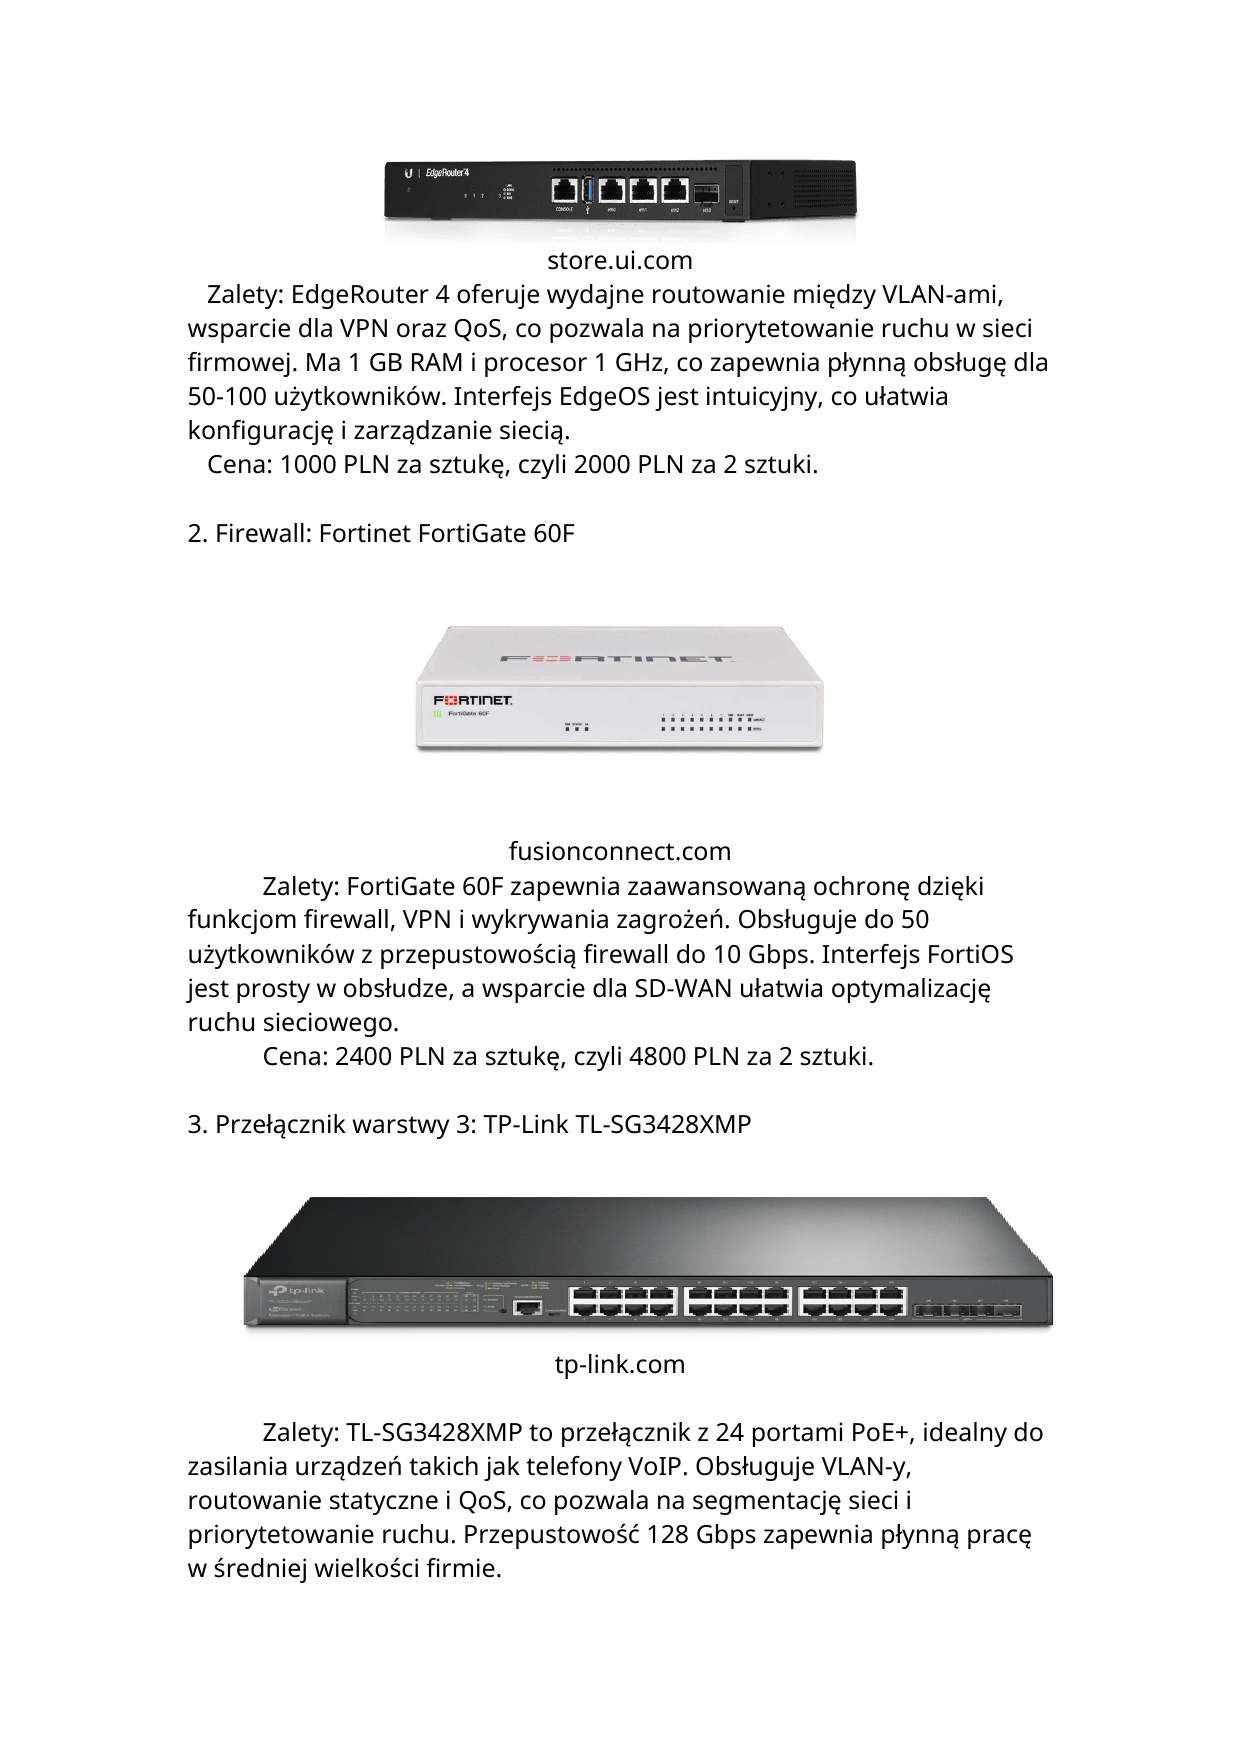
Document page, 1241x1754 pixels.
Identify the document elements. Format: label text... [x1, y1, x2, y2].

list Przełącznik warstwy 3: TP-Link TL-SG3428XMP [187, 1107, 1053, 1141]
picture [187, 1174, 1110, 1347]
text Cena: 2400 PLN za sztukę, czyli 4800 PLN za 2 sztuki. [187, 1038, 1053, 1072]
text Zalety: FortiGate 60F zapewnia zaawansowaną ochronę dzięki funkcjom firewall, VPN i wykrywania zagrożeń. Obsługuje do 50 użytkowników z przepustowością firewall do 10 Gbps. Interfejs FortiOS jest prosty w obsłudze, a wsparcie dla SD-WAN ułatwia optymalizację ruchu sieciowego. [187, 868, 1053, 1038]
picture [392, 549, 848, 834]
text store.ui.com [187, 243, 1053, 277]
text Zalety: EdgeRouter 4 oferuje wydajne routowanie między VLAN-ami, wsparcie dla VPN oraz QoS, co pozwala na priorytetowanie ruchu w sieci firmowej. Ma 1 GB RAM i procesor 1 GHz, co zapewnia płynną obsługę dla 50-100 użytkowników. Interfejs EdgeOS jest intuicyjny, co ułatwia konfigurację i zarządzanie siecią. [187, 277, 1053, 447]
list Firewall: Fortinet FortiGate 60F [187, 515, 1053, 549]
text Zalety: TL-SG3428XMP to przełącznik z 24 portami PoE+, idealny do zasilania urządzeń takich jak telefony VoIP. Obsługuje VLAN-y, routowanie statyczne i QoS, co pozwala na segmentację sieci i priorytetowanie ruchu. Przepustowość 128 Gbps zapewnia płynną pracę w średniej wielkości firmie. [187, 1415, 1053, 1585]
text tp-link.com [187, 1347, 1053, 1381]
text fusionconnect.com [187, 834, 1053, 868]
picture [377, 150, 863, 243]
text Cena: 1000 PLN za sztukę, czyli 2000 PLN za 2 sztuki. [187, 447, 1053, 481]
